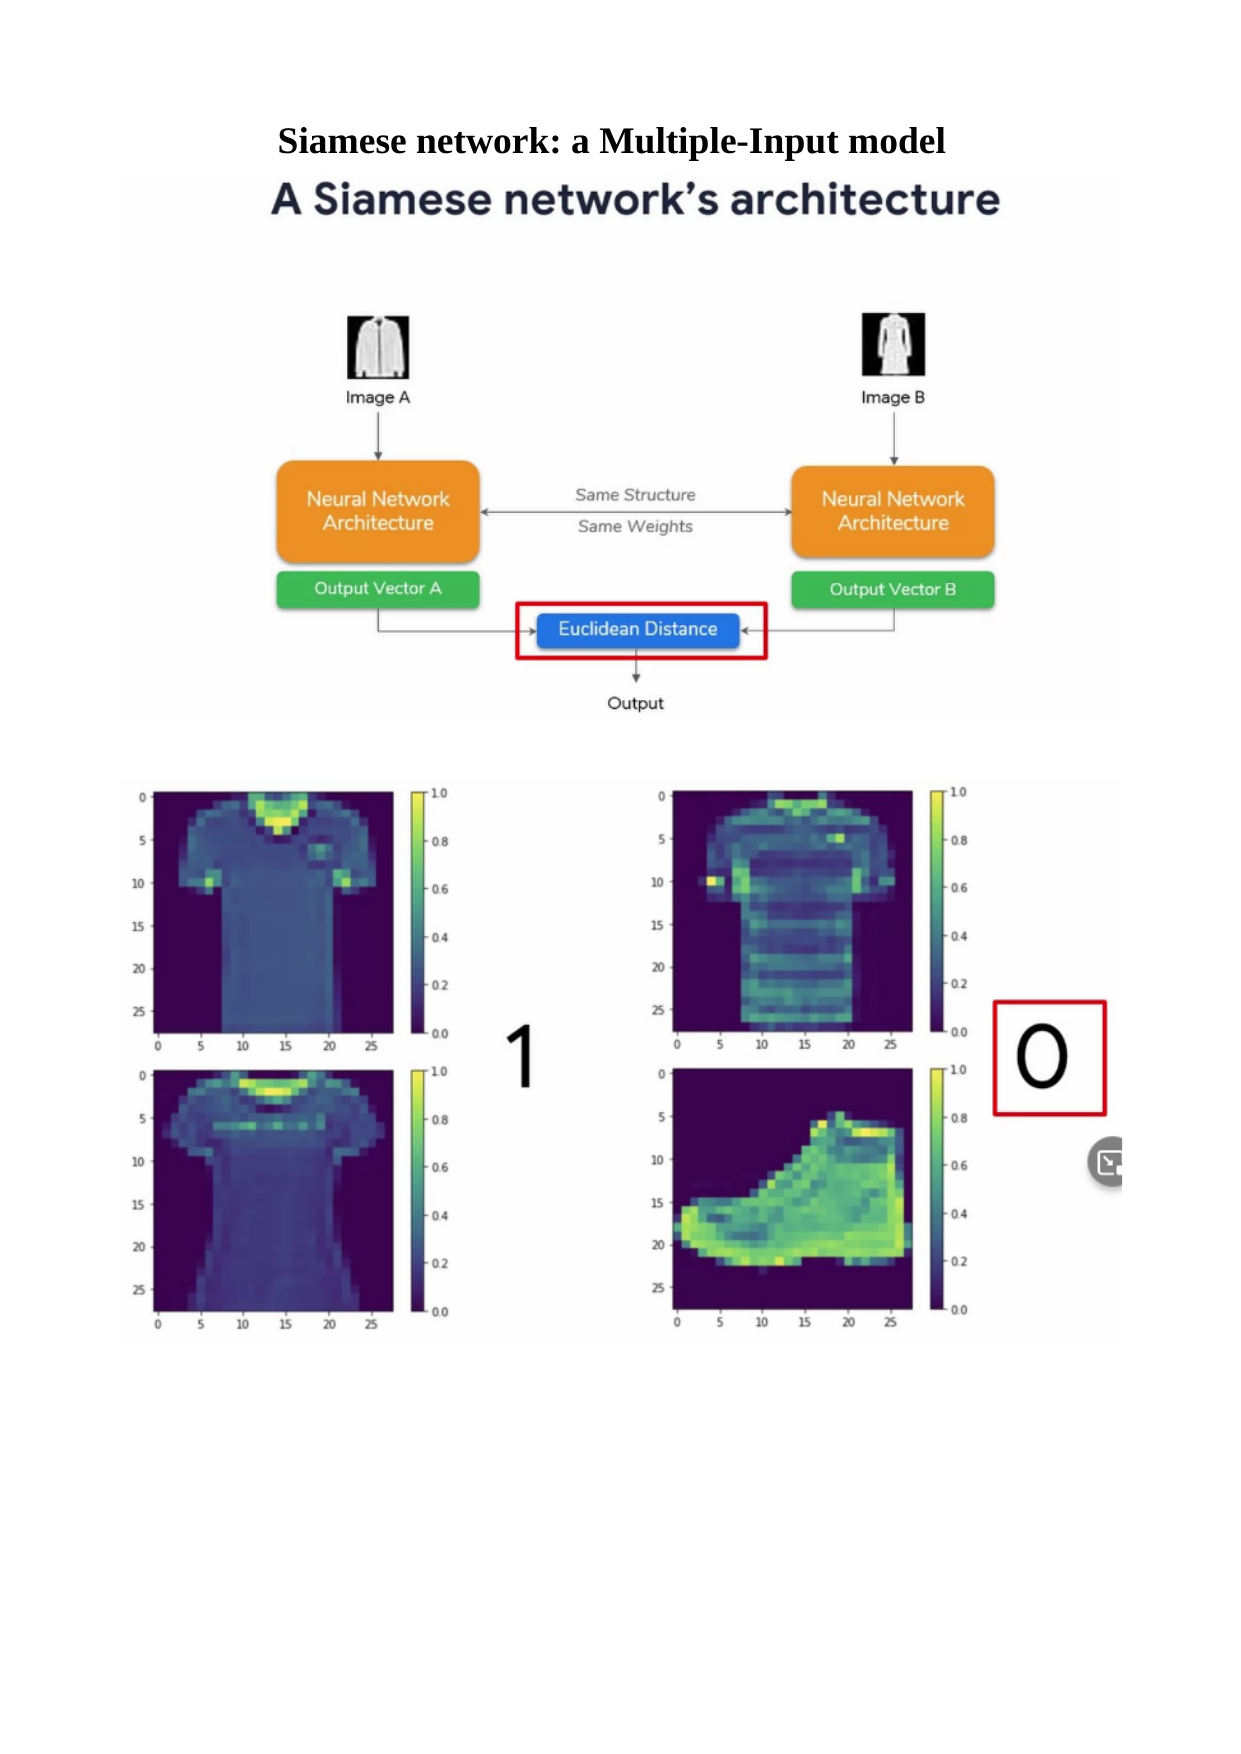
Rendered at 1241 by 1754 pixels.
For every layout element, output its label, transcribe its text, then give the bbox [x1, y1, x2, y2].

picture [118, 779, 1123, 1343]
picture [118, 173, 1123, 722]
subtitle Siamese network: a Multiple-Input model [118, 118, 1122, 161]
